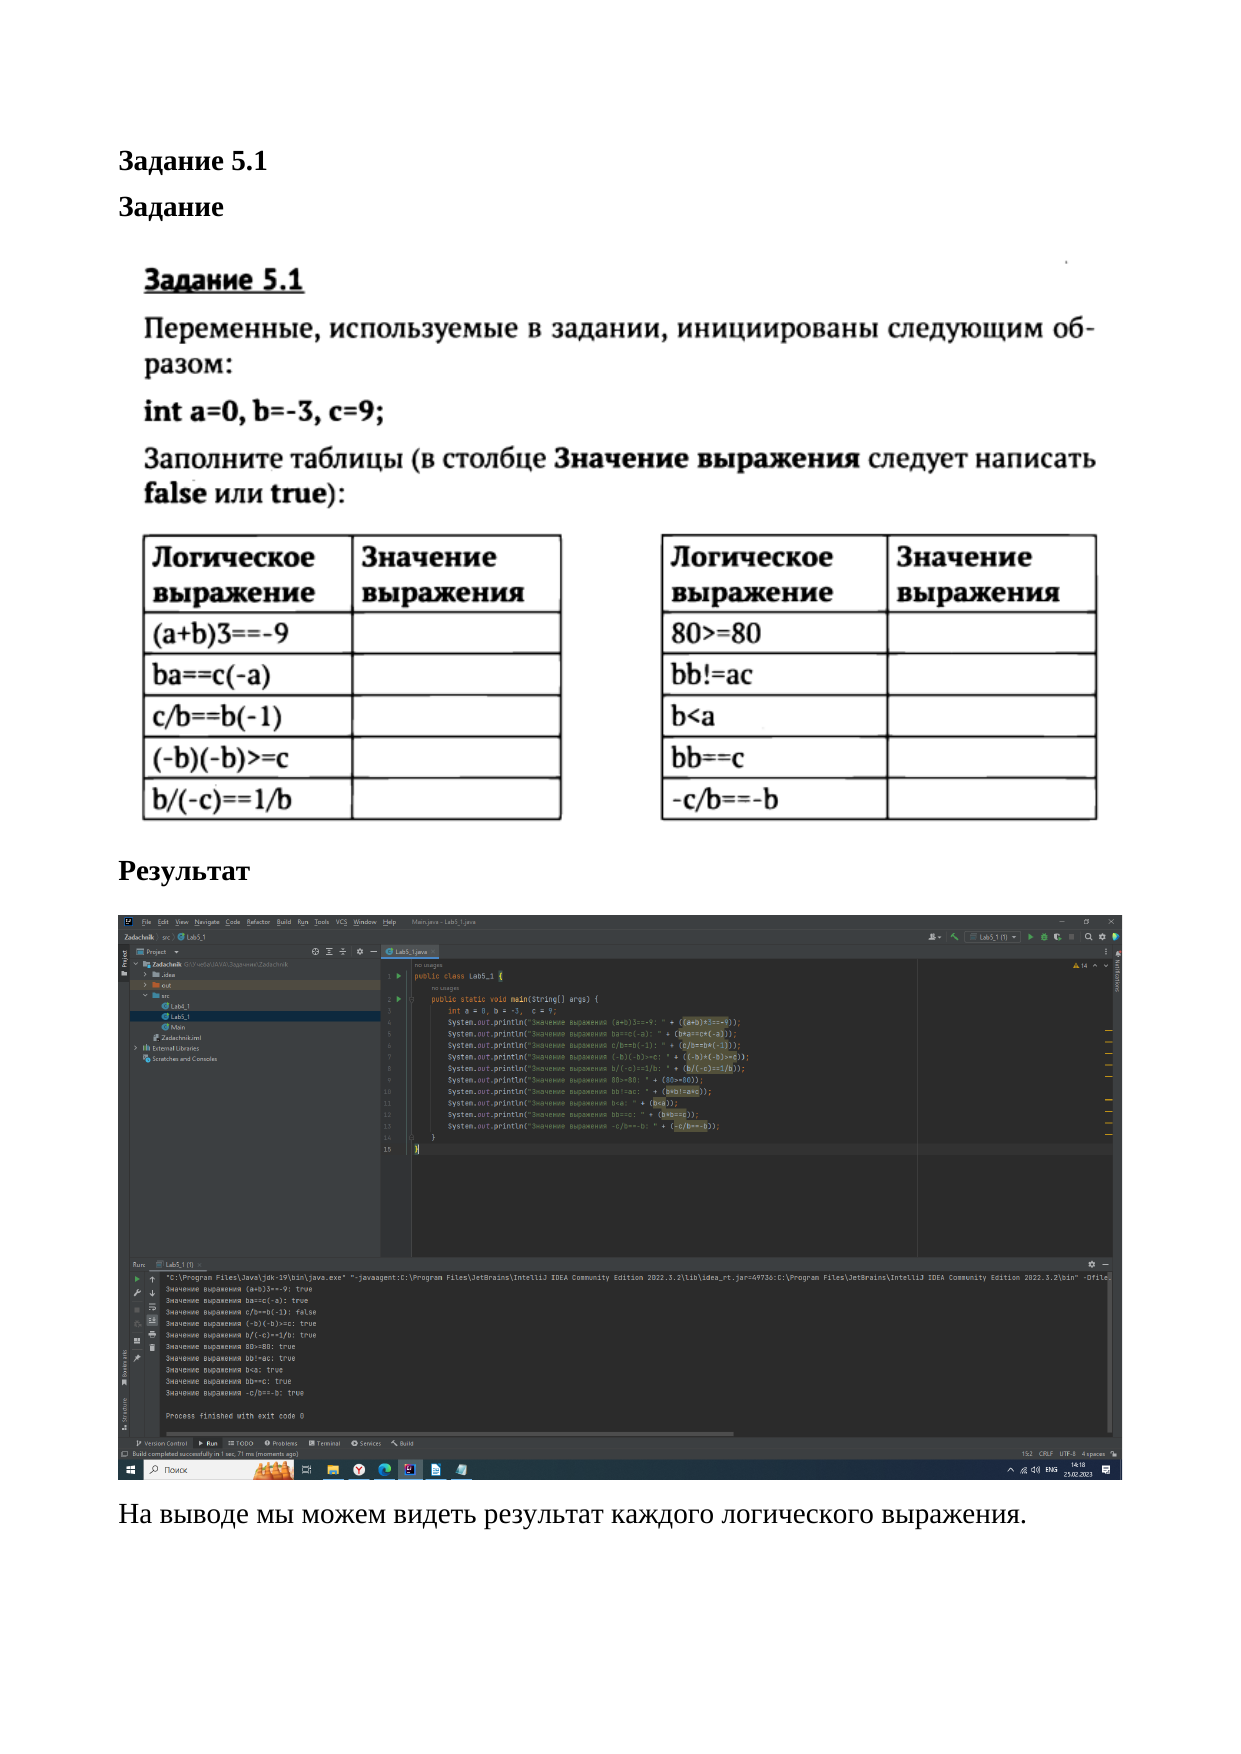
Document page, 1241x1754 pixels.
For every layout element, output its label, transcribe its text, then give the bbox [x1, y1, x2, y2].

subtitle Задание [118, 189, 1122, 223]
picture [118, 251, 1123, 836]
subtitle Задание 5.1 [118, 143, 1122, 177]
subtitle Результат [118, 836, 1122, 886]
text На выводе мы можем видеть результат каждого логического выражения. [118, 1480, 1122, 1530]
picture [118, 915, 1123, 1480]
